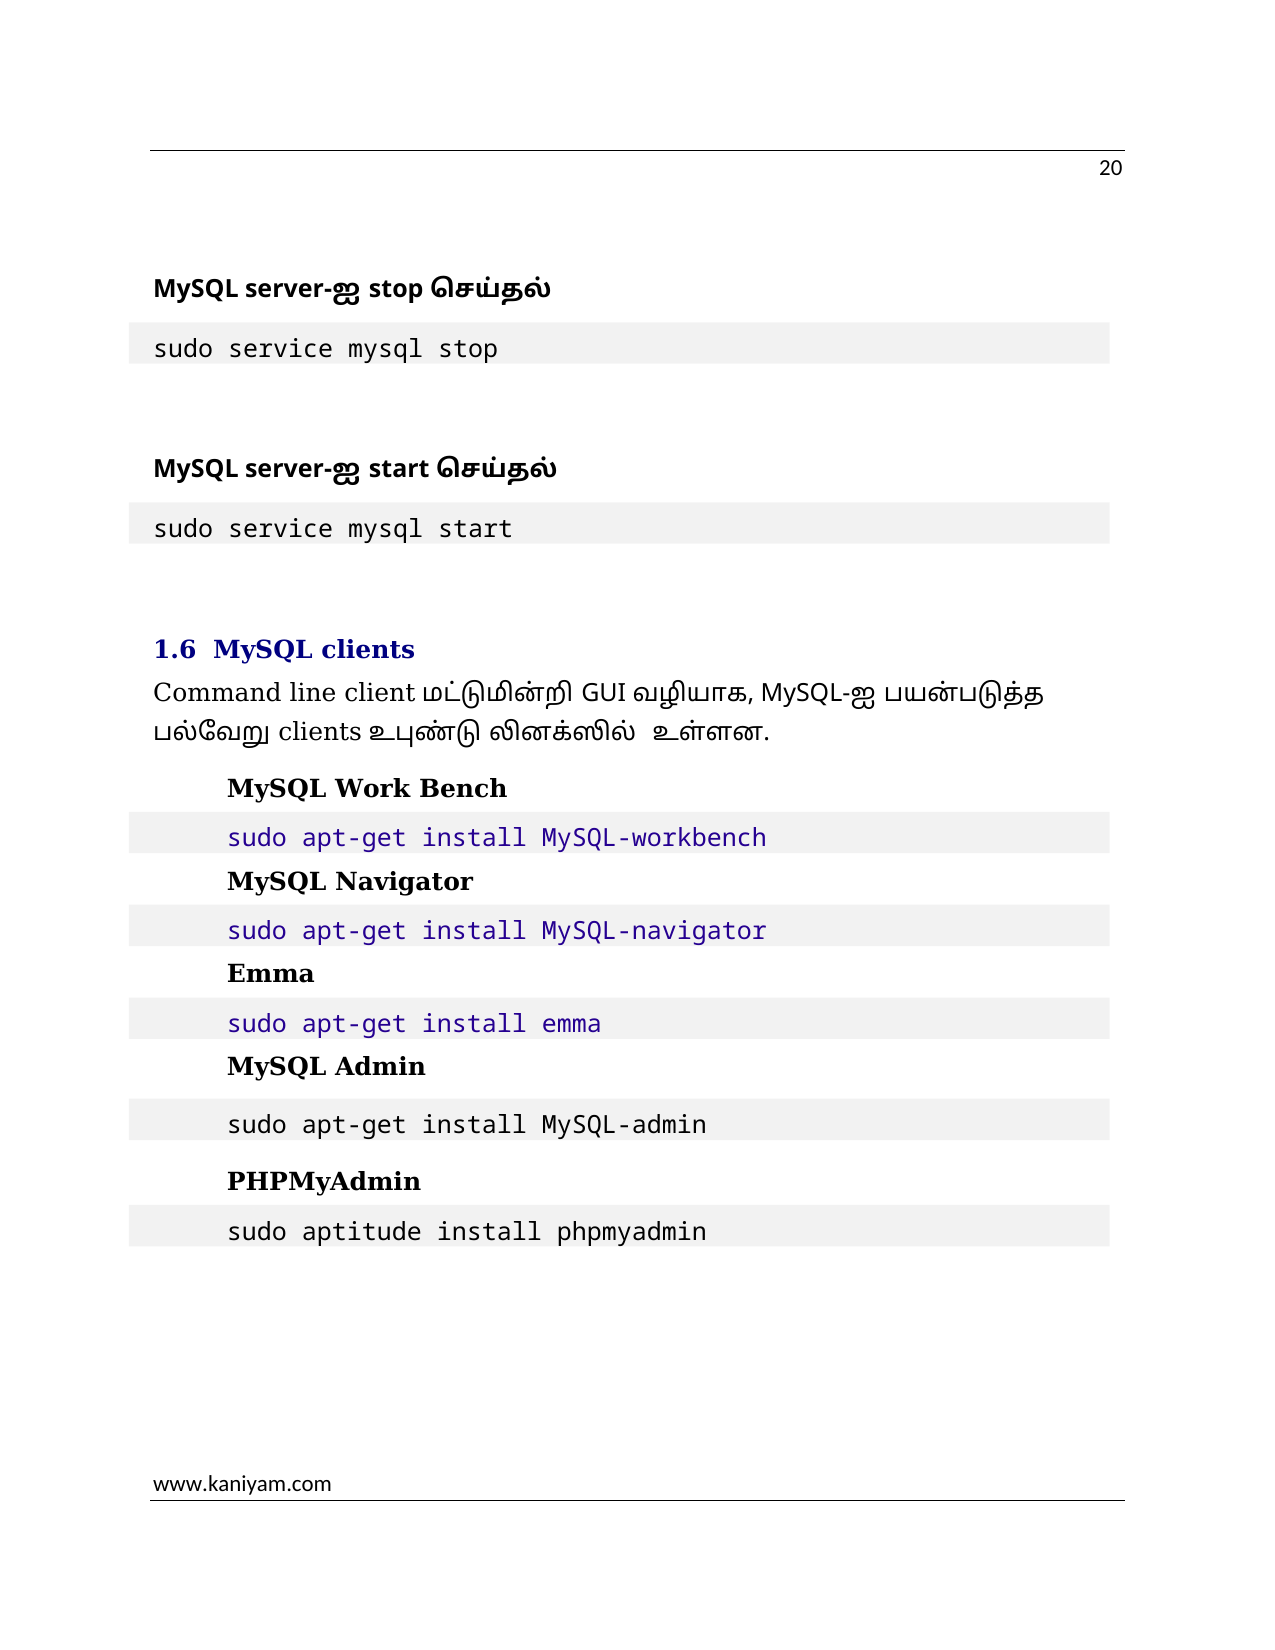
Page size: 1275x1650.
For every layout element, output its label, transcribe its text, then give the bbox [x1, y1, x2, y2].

text MySQL server-ஐ start செய்தல் [153, 451, 1122, 484]
list PHPMyAdmin [197, 1167, 1122, 1196]
list MySQL Work Bench [197, 774, 1122, 803]
subtitle MySQL clients [153, 635, 1122, 664]
list Emma [197, 959, 1122, 989]
text Command line client மட்டுமின்றி GUI வழியாக, MySQL-ஐ பயன்படுத்த பல்வேறு clients உபுண்டு லினக்ஸில் உள்ளன. [153, 675, 1122, 748]
text MySQL server-ஐ stop செய்தல் [153, 271, 1122, 304]
list MySQL Admin [197, 1052, 1122, 1082]
list sudo apt-get install emma [197, 1006, 1122, 1040]
list MySQL Navigator [197, 867, 1122, 896]
